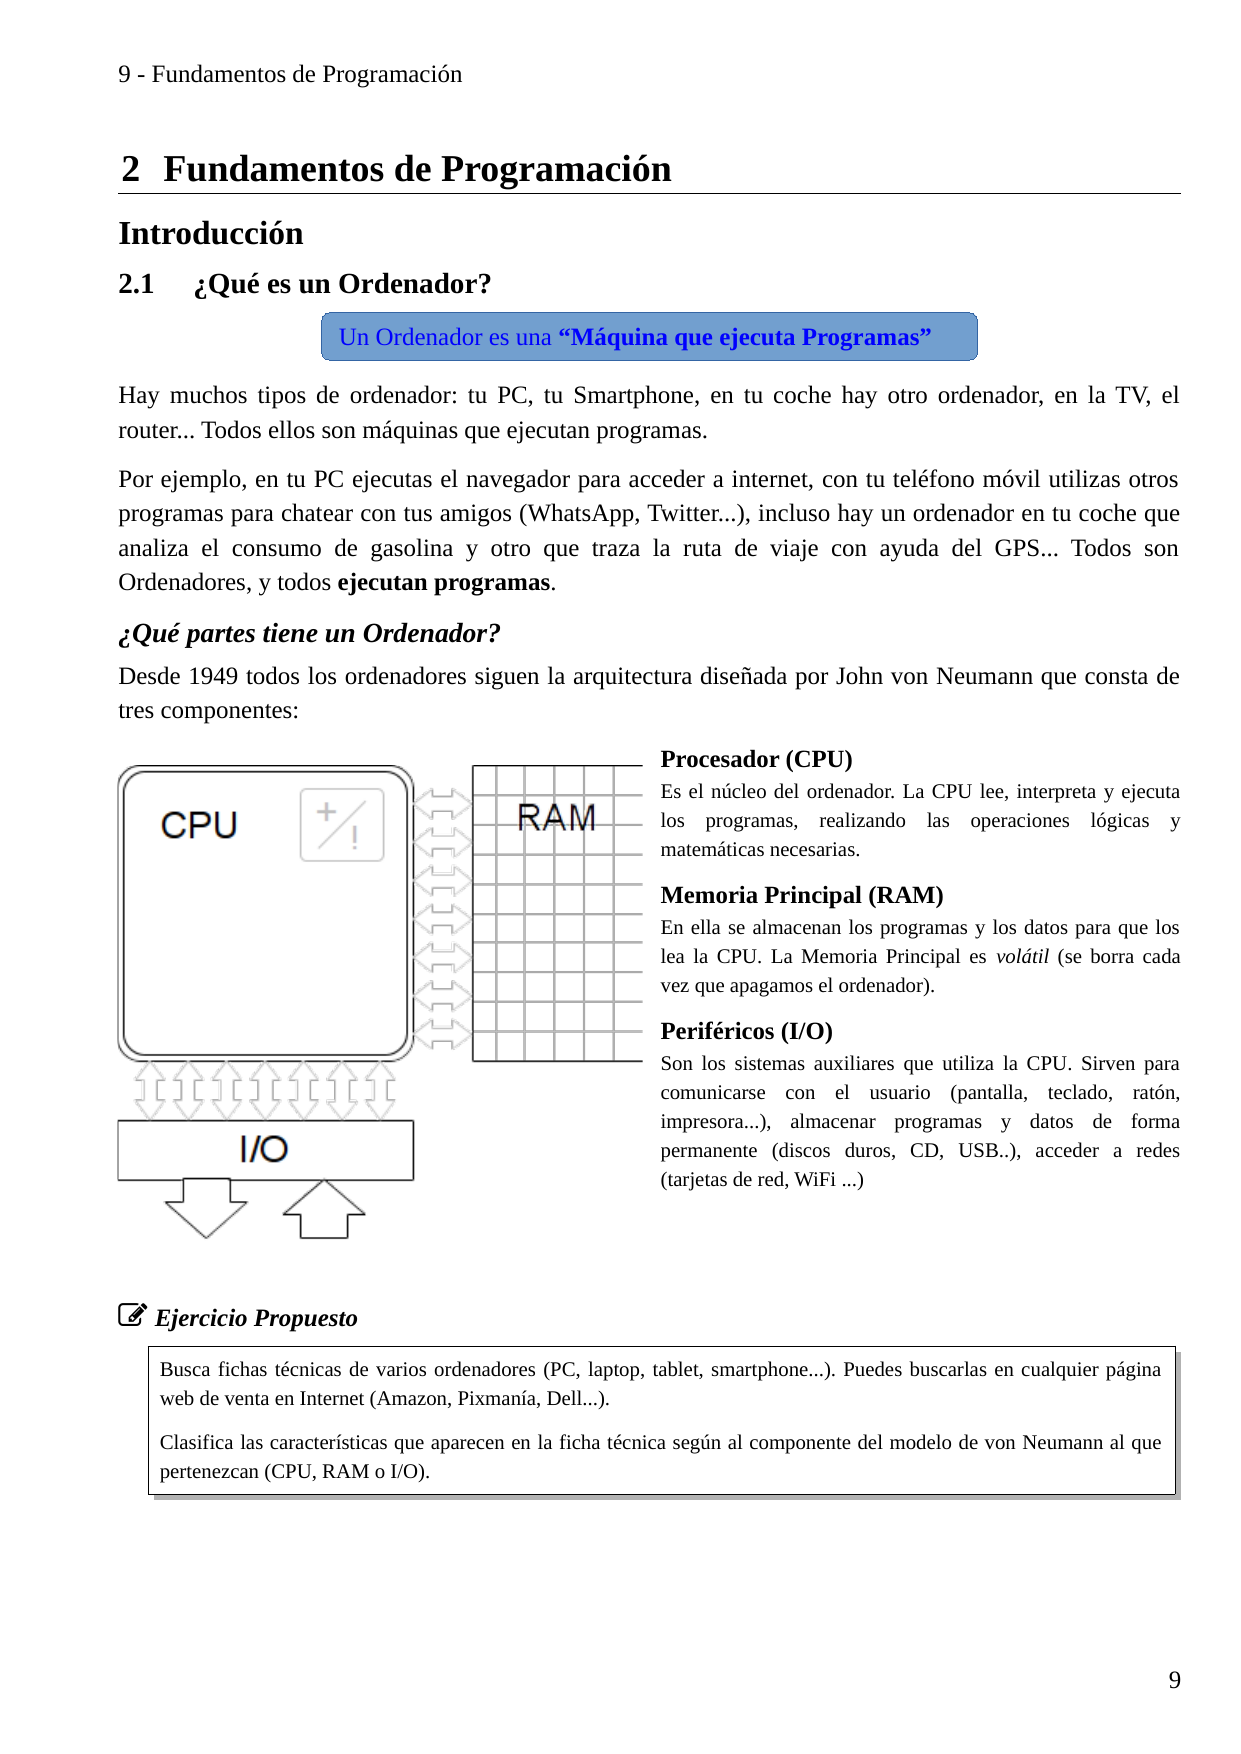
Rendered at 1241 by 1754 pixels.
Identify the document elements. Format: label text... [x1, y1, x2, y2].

text Desde 1949 todos los ordenadores siguen la arquitectura diseñada por John von Neumann que consta de tres componentes: [118, 661, 1181, 724]
text Clasifica las características que aparecen en la ficha técnica según al componente del modelo de von Neumann al que pertenezcan (CPU, RAM o I/O). [149, 1418, 1175, 1494]
subtitle Procesador (CPU) [118, 744, 1181, 773]
text Hay muchos tipos de ordenador: tu PC, tu Smartphone, en tu coche hay otro ordenador, en la TV, el router... Todos ellos son máquinas que ejecutan programas. [118, 380, 1181, 444]
picture [117, 765, 643, 1297]
text En ella se almacenan los programas y los datos para que los lea la CPU. La Memoria Principal es volátil (se borra cada vez que apagamos el ordenador). [643, 915, 1181, 997]
subtitle ¿Qué partes tiene un Ordenador? [118, 616, 1181, 648]
text Son los sistemas auxiliares que utiliza la CPU. Sirven para comunicarse con el usuario (pantalla, teclado, ratón, impresora...), almacenar programas y datos de forma permanente (discos duros, CD, USB..), acceder a redes (tarjetas de red, WiFi ...) [643, 1051, 1181, 1191]
subtitle Periféricos (I/O) [643, 1016, 1181, 1045]
subtitle Fundamentos de Programación [118, 143, 1181, 193]
text Busca fichas técnicas de varios ordenadores (PC, laptop, tablet, smartphone...). Puedes buscarlas en cualquier página web de venta en Internet (Amazon, Pixmanía, Dell...). [149, 1347, 1175, 1410]
text  Ejercicio Propuesto [118, 1299, 1181, 1333]
subtitle Memoria Principal (RAM) [643, 880, 1181, 909]
subtitle ¿Qué es un Ordenador? [118, 267, 1181, 300]
text Es el núcleo del ordenador. La CPU lee, interpreta y ejecuta los programas, realizando las operaciones lógicas y matemáticas necesarias. [643, 779, 1181, 861]
subtitle Introducción [118, 213, 1181, 252]
text Por ejemplo, en tu PC ejecutas el navegador para acceder a internet, con tu teléfono móvil utilizas otros programas para chatear con tus amigos (WhatsApp, Twitter...), incluso hay un ordenador en tu coche que analiza el consumo de gasolina y otro que traza la ruta de viaje con ayuda del GPS... Todos son Ordenadores, y todos ejecutan programas. [118, 464, 1181, 596]
